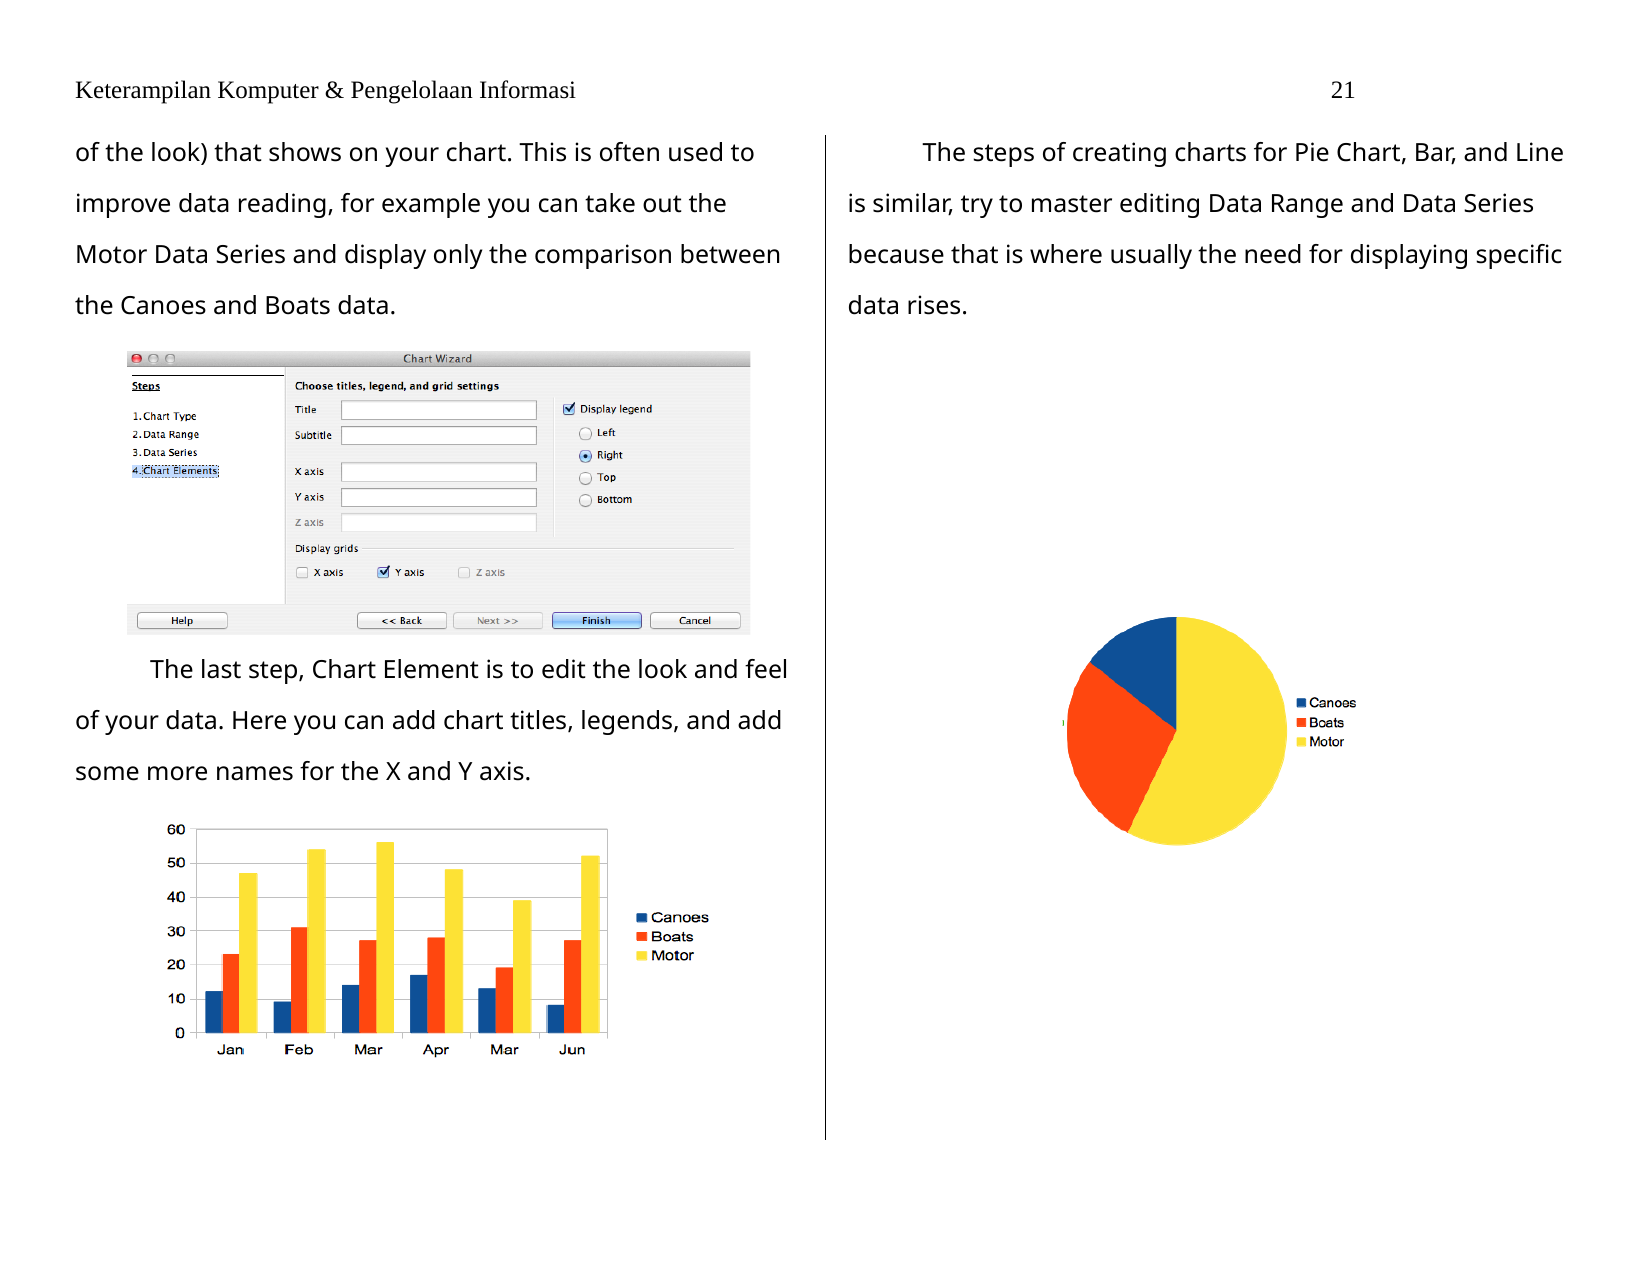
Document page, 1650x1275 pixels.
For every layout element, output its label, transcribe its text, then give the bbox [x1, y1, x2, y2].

picture [127, 351, 751, 635]
text of the look) that shows on your chart. This is often used to improve data reading, for example you can take out the Motor Data Series and display only the comparison between the Canoes and Boats data. [75, 135, 802, 322]
text The last step, Chart Element is to edit the look and feel of your data. Here you can add chart titles, legends, and add some more names for the X and Y axis. [75, 352, 802, 787]
picture [1062, 597, 1360, 849]
picture [157, 816, 720, 1063]
text The steps of creating charts for Pie Chart, Bar, and Line is similar, try to master editing Data Range and Data Series because that is where usually the need for displaying specific data rises. [847, 135, 1575, 322]
